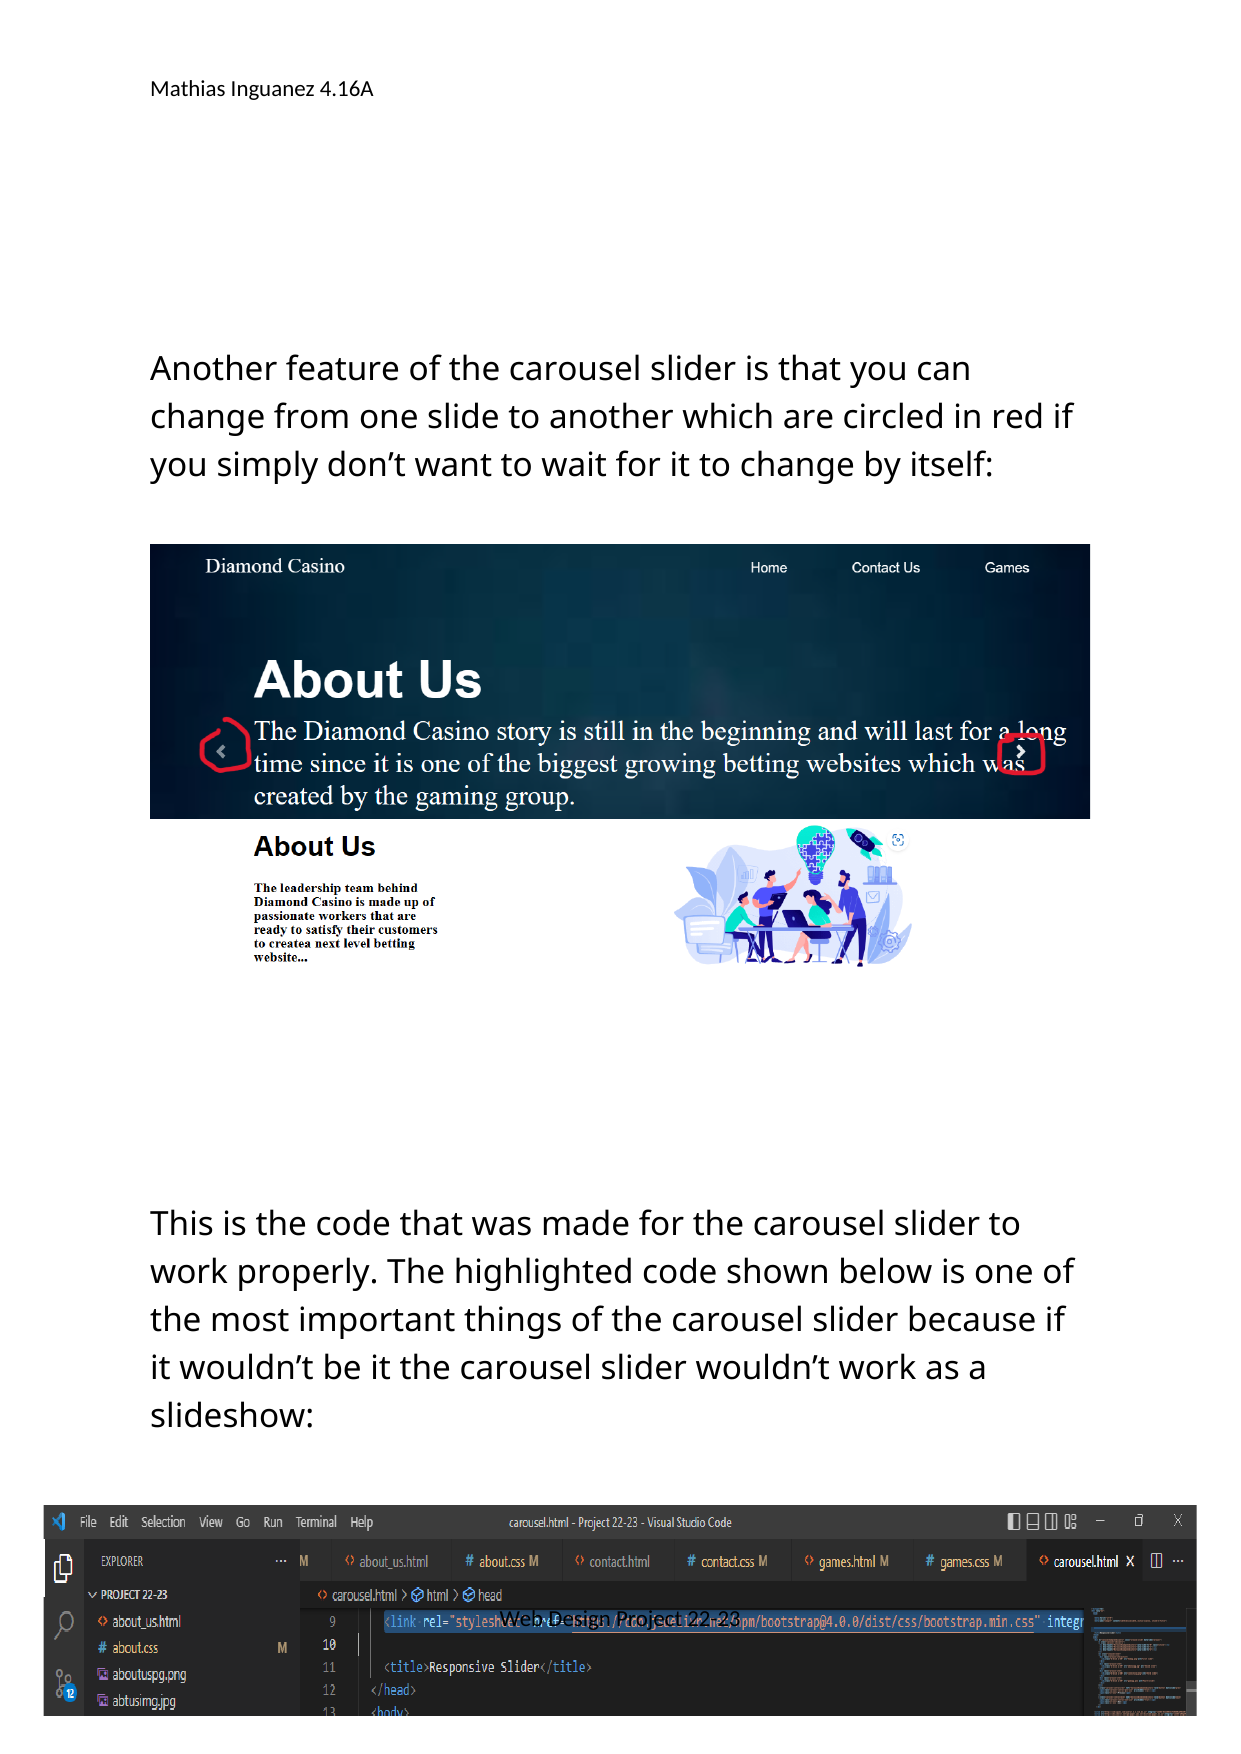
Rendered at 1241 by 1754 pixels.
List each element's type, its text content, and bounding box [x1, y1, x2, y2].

text Another feature of the carousel slider is that you can change from one slide to another which are circled in red if you simply don’t want to wait for it to change by itself: [150, 344, 1090, 486]
text This is the code that was made for the carousel slider to work properly. The highlighted code shown below is one of the most important things of the carousel slider because if it wouldn’t be it the carousel slider wouldn’t work as a slideshow: [150, 1200, 1090, 1438]
